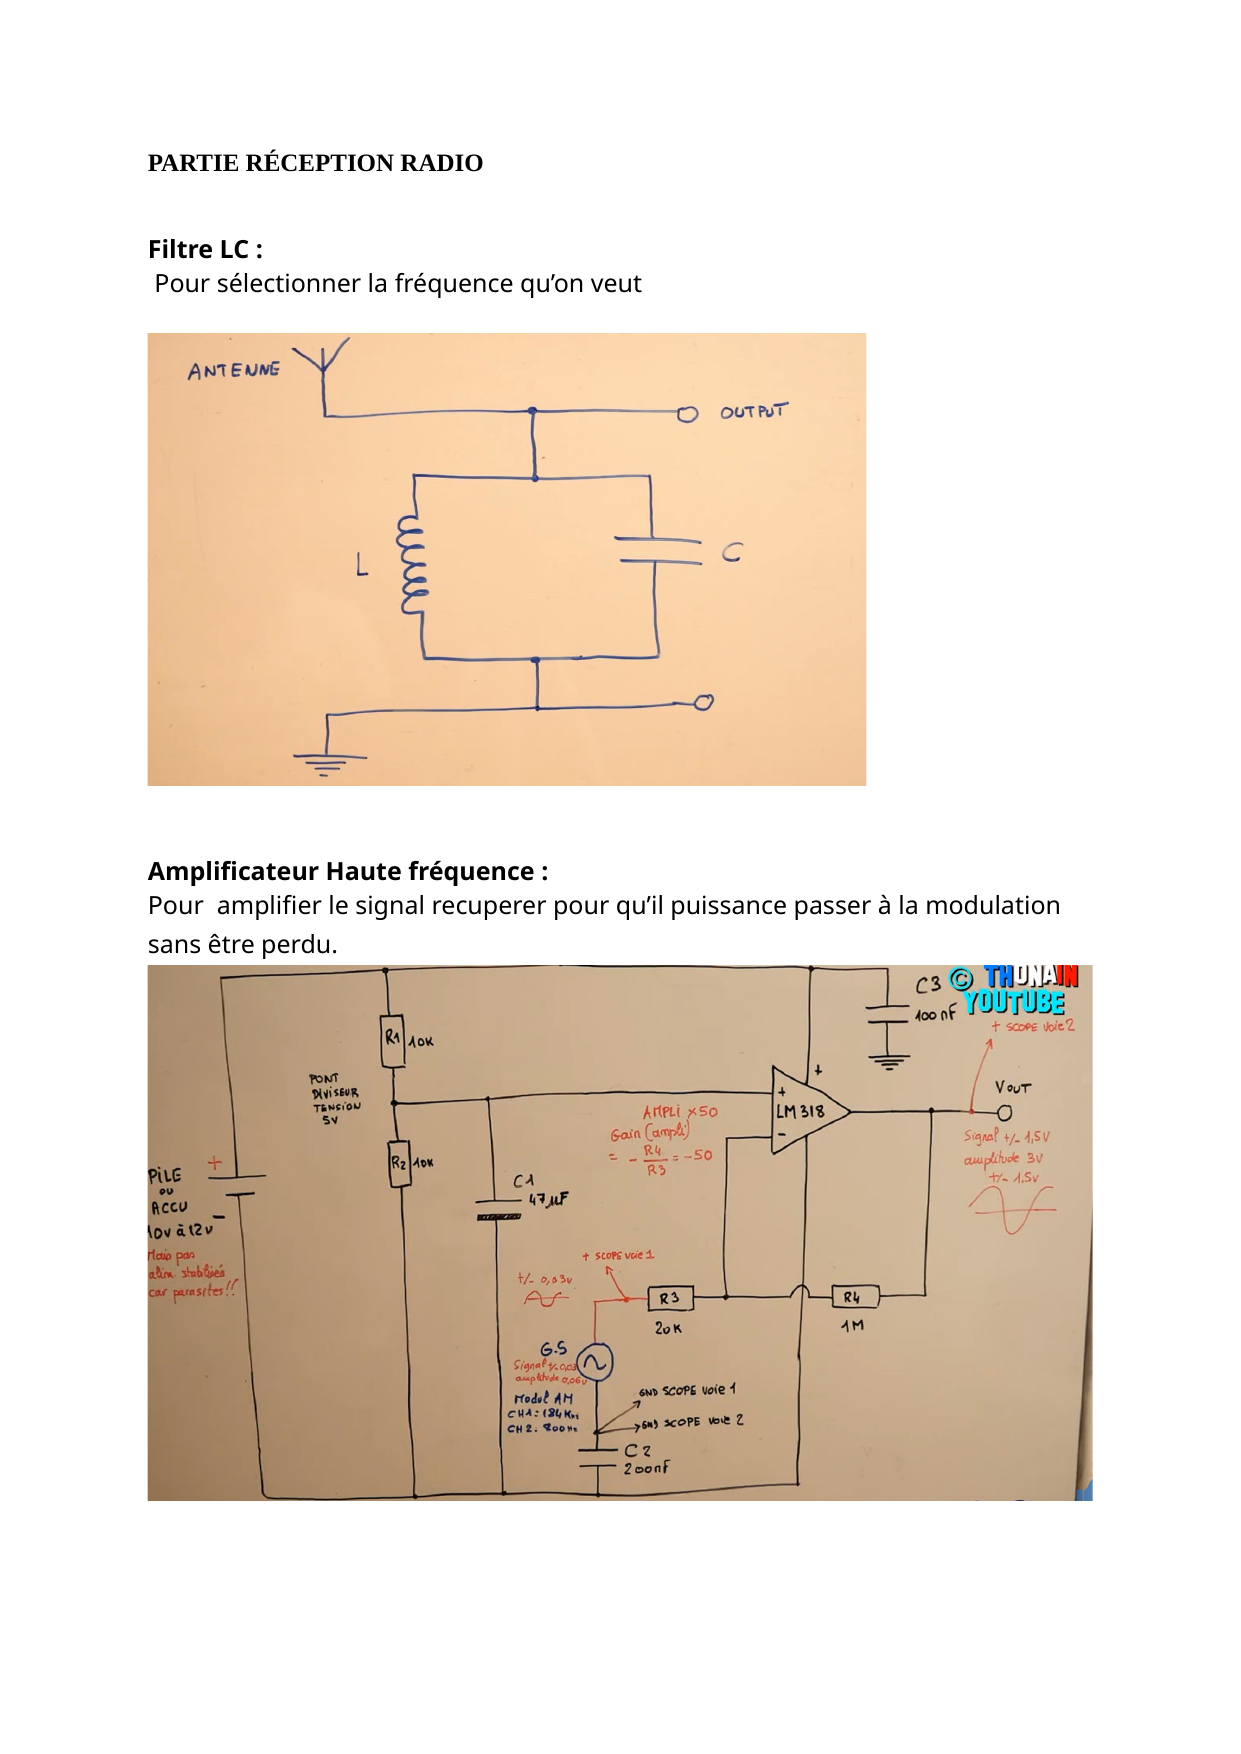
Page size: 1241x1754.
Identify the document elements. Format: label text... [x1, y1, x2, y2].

text Pour sélectionner la fréquence qu’on veut Amplificateur Haute fréquence : [148, 265, 1093, 887]
text PARTIE RÉCEPTION RADIO [148, 148, 1093, 176]
text Pour amplifier le signal recuperer pour qu’il puissance passer à la modulation sans être perdu. [148, 887, 1093, 965]
text [148, 1501, 1093, 1579]
text Filtre LC : [148, 231, 1093, 265]
